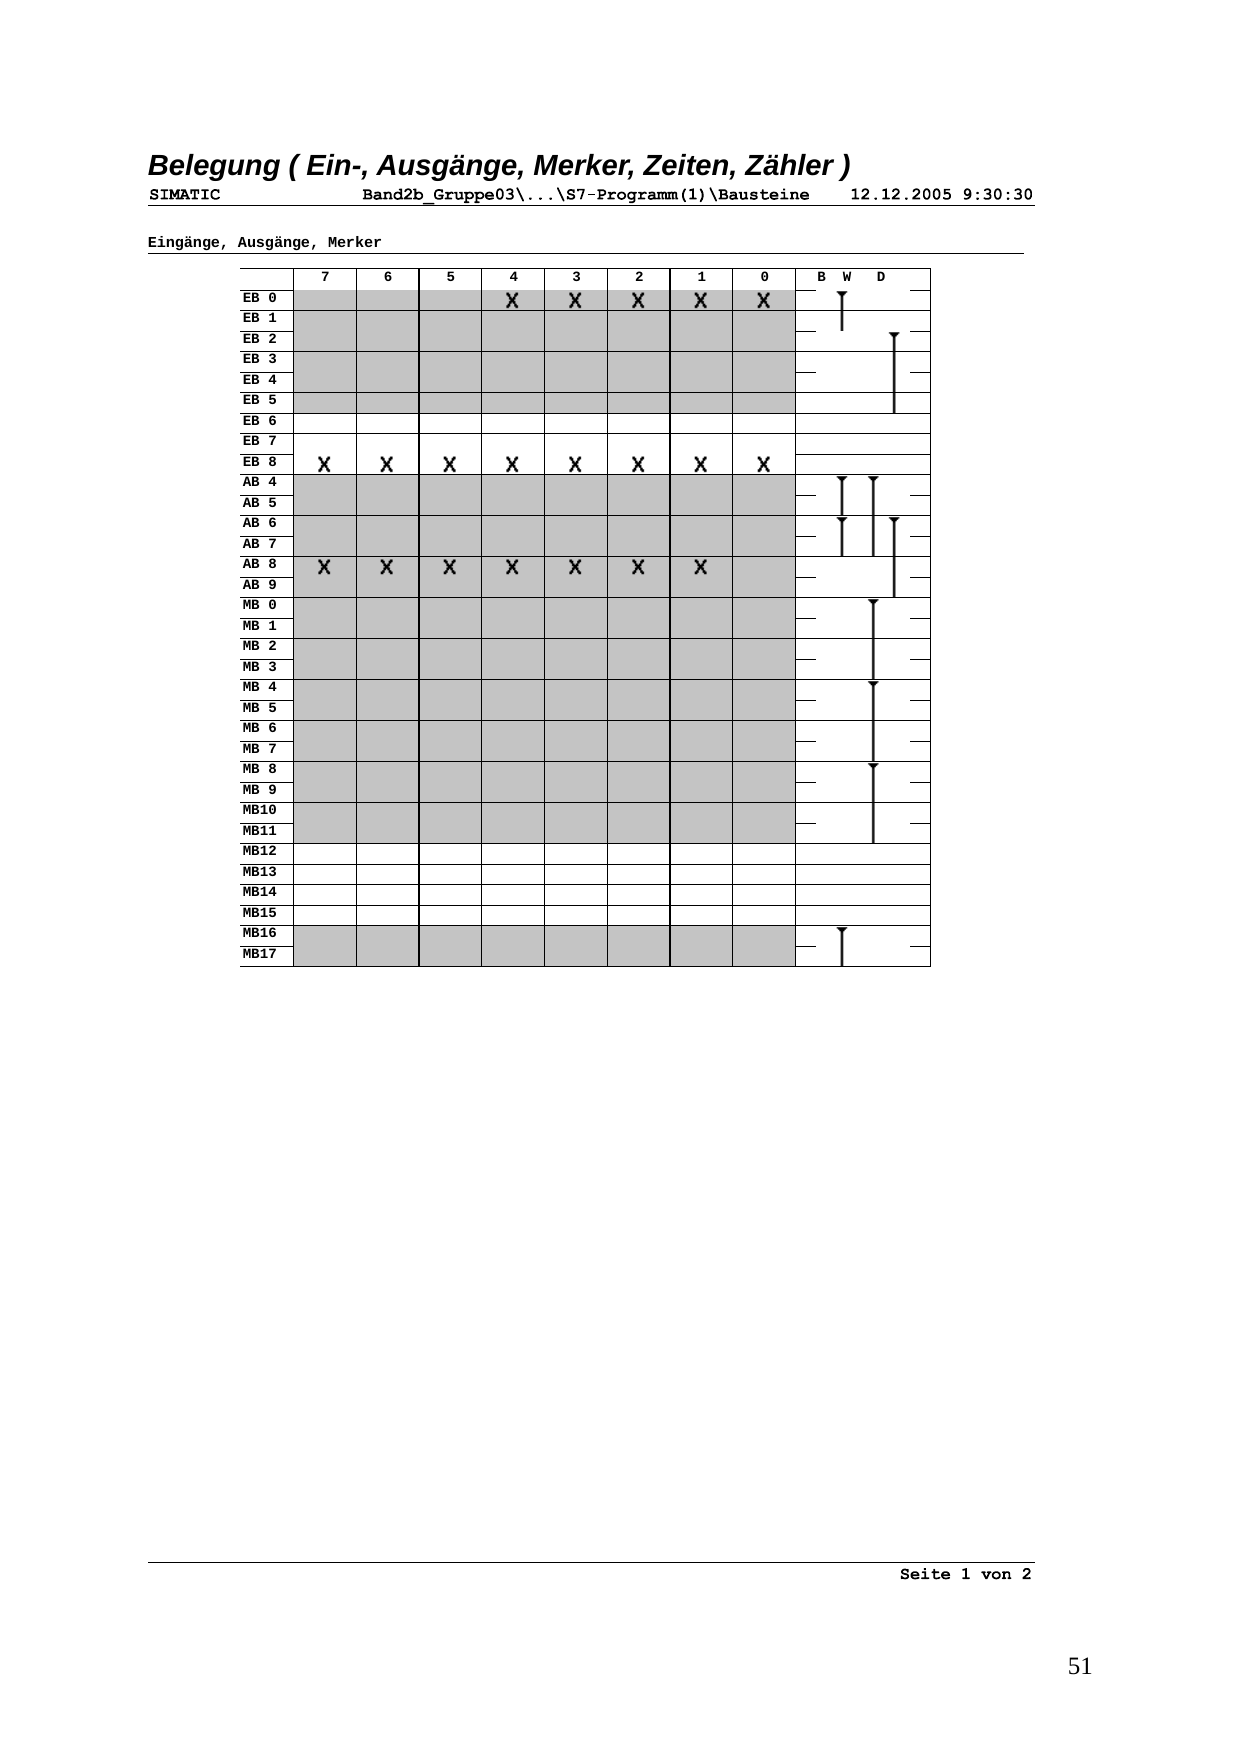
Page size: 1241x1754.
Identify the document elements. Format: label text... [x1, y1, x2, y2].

subtitle Belegung ( Ein-, Ausgänge, Merker, Zeiten, Zähler ) [148, 148, 1093, 181]
